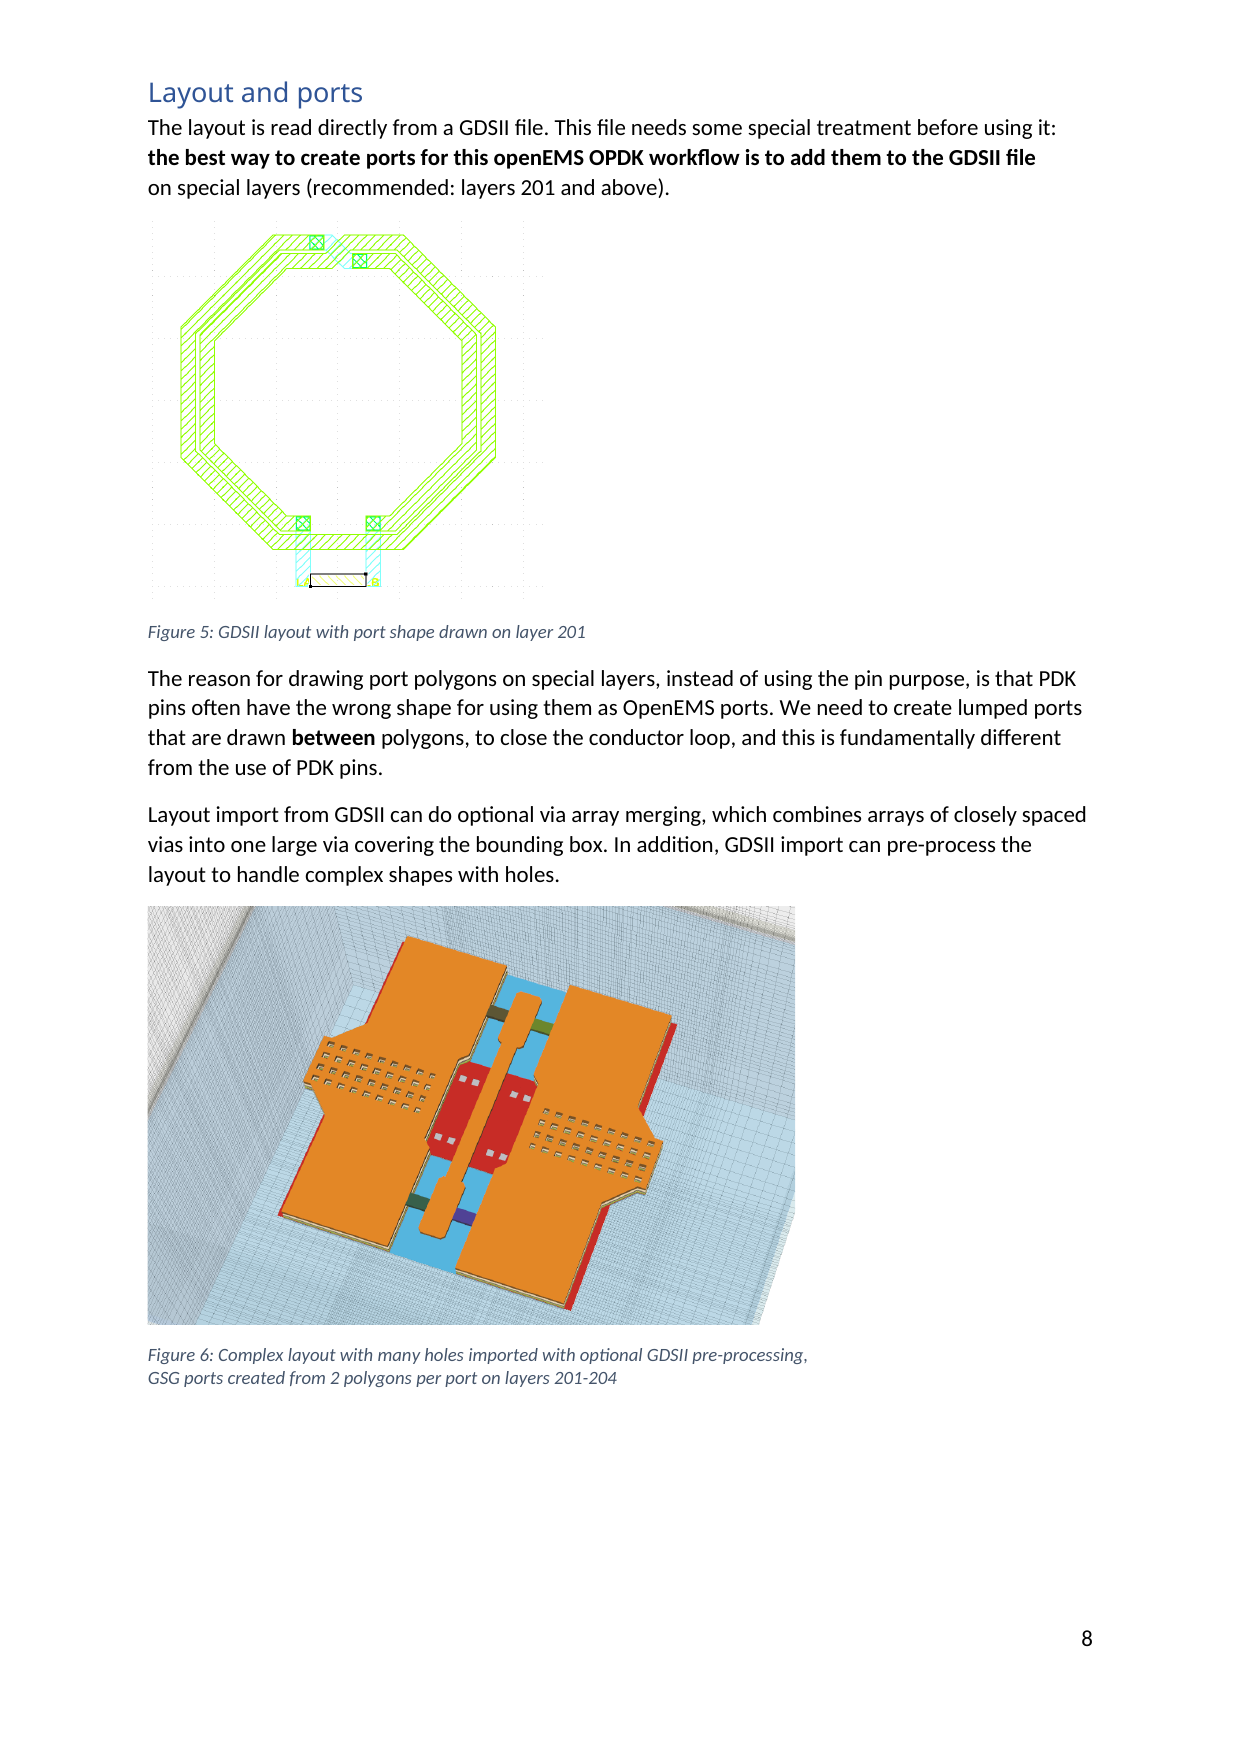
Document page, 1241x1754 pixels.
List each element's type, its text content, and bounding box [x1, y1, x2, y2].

text Figure 6: Complex layout with many holes imported with optional GDSII pre-processing, GSG ports created from 2 polygons per port on layers 201-204 [148, 1343, 1093, 1389]
picture [147, 219, 544, 602]
text Layout import from GDSII can do optional via array merging, which combines arrays of closely spaced vias into one large via covering the bounding box. In addition, GDSII import can pre-process the layout to handle complex shapes with holes. [148, 800, 1093, 888]
text Figure 5: GDSII layout with port shape drawn on layer 201 [148, 620, 1093, 643]
text The layout is read directly from a GDSII file. This file needs some special treatment before using it: the best way to create ports for this openEMS OPDK workflow is to add them to the GDSII file on special layers (recommended: layers 201 and above). [148, 113, 1093, 201]
subtitle Layout and ports [148, 74, 1093, 111]
text The reason for drawing port polygons on special layers, instead of using the pin purpose, is that PDK pins often have the wrong shape for using them as OpenEMS ports. We need to create lumped ports that are drawn between polygons, to close the conductor loop, and this is fundamentally different from the use of PDK pins. [148, 664, 1093, 781]
picture [147, 906, 796, 1325]
